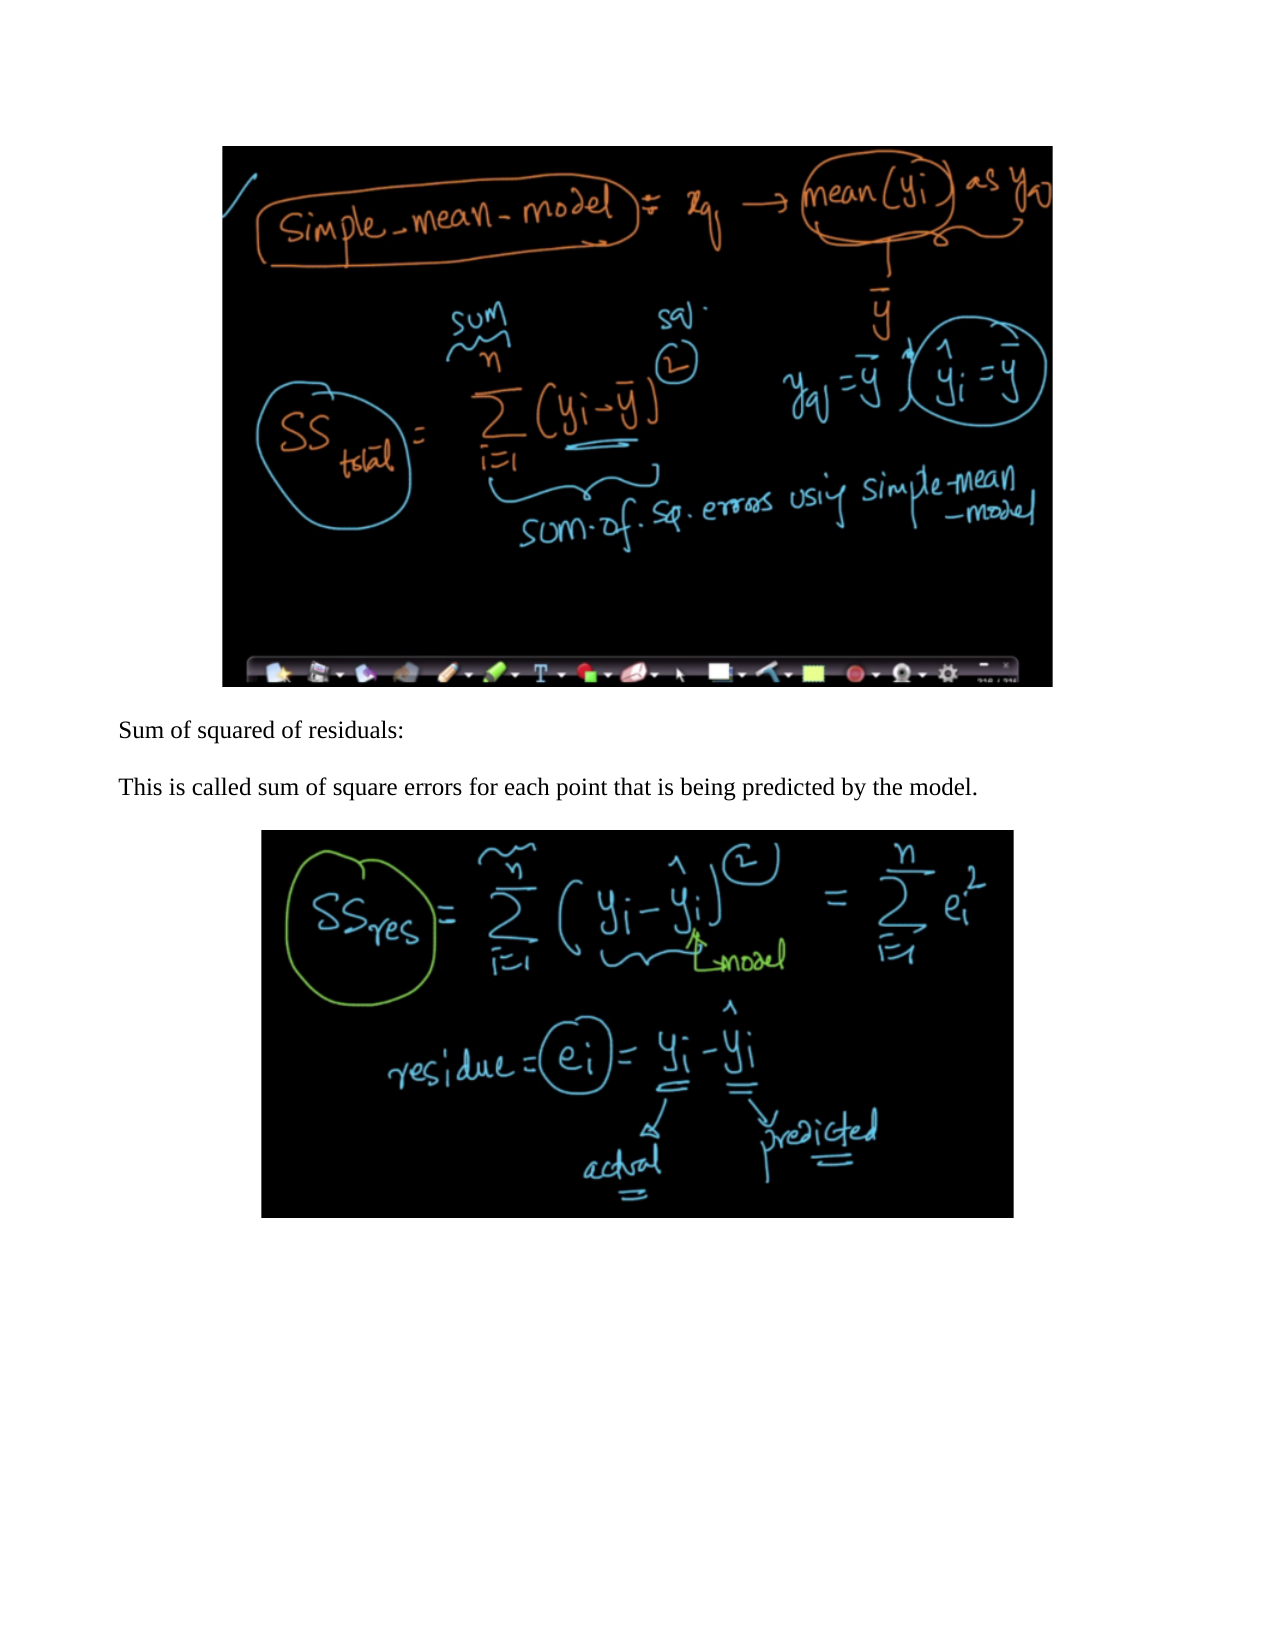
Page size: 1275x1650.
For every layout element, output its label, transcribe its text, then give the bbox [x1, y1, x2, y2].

text Sum of squared of residuals: [118, 715, 1157, 744]
text This is called sum of square errors for each point that is being predicted by the model. [118, 772, 1157, 801]
picture [261, 830, 1014, 1218]
picture [222, 146, 1053, 687]
